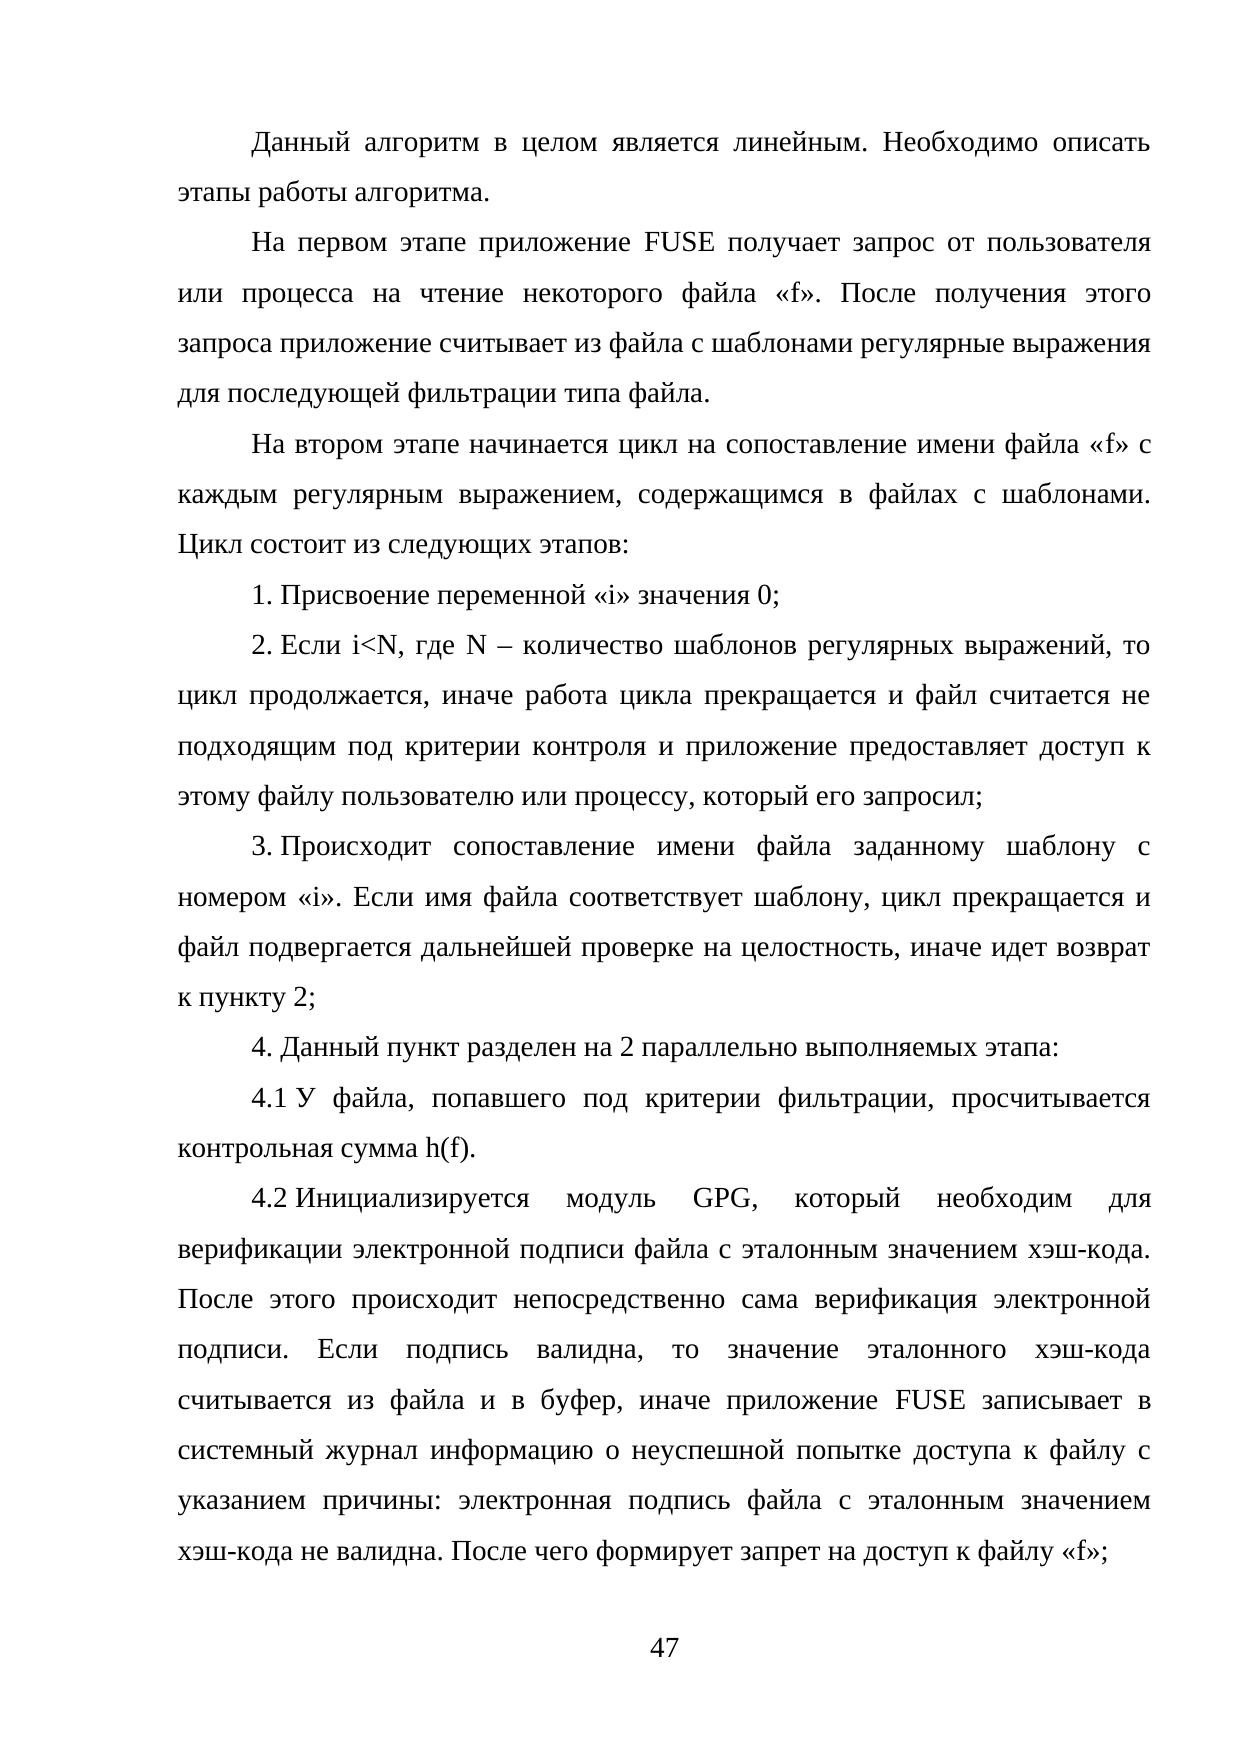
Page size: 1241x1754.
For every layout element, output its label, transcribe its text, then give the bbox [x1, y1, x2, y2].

list Присвоение переменной «i» значения 0; [177, 577, 1152, 610]
text На втором этапе начинается цикл на сопоставление имени файла «f» с каждым регулярным выражением, содержащимся в файлах с шаблонами. Цикл состоит из следующих этапов: [177, 426, 1152, 560]
list У файла, попавшего под критерии фильтрации, просчитывается контрольная сумма h(f). [177, 1080, 1152, 1164]
list Происходит сопоставление имени файла заданному шаблону с номером «i». Если имя файла соответствует шаблону, цикл прекращается и файл подвергается дальнейшей проверке на целостность, иначе идет возврат к пункту 2; [177, 828, 1152, 1013]
list Инициализируется модуль GPG, который необходим для верификации электронной подписи файла с эталонным значением хэш-кода. После этого происходит непосредственно сама верификация электронной подписи. Если подпись валидна, то значение эталонного хэш-кода считывается из файла и в буфер, иначе приложение FUSE записывает в системный журнал информацию о неуспешной попытке доступа к файлу с указанием причины: электронная подпись файла с эталонным значением хэш-кода не валидна. После чего формирует запрет на доступ к файлу «f»; [177, 1181, 1152, 1566]
text На первом этапе приложение FUSE получает запрос от пользователя или процесса на чтение некоторого файла «f». После получения этого запроса приложение считывает из файла с шаблонами регулярные выражения для последующей фильтрации типа файла. [177, 224, 1152, 409]
list Если i<N, где N – количество шаблонов регулярных выражений, то цикл продолжается, иначе работа цикла прекращается и файл считается не подходящим под критерии контроля и приложение предоставляет доступ к этому файлу пользователю или процессу, который его запросил; [177, 627, 1152, 812]
list Данный пункт разделен на 2 параллельно выполняемых этапа: [177, 1029, 1152, 1063]
text Данный алгоритм в целом является линейным. Необходимо описать этапы работы алгоритма. [177, 124, 1152, 208]
